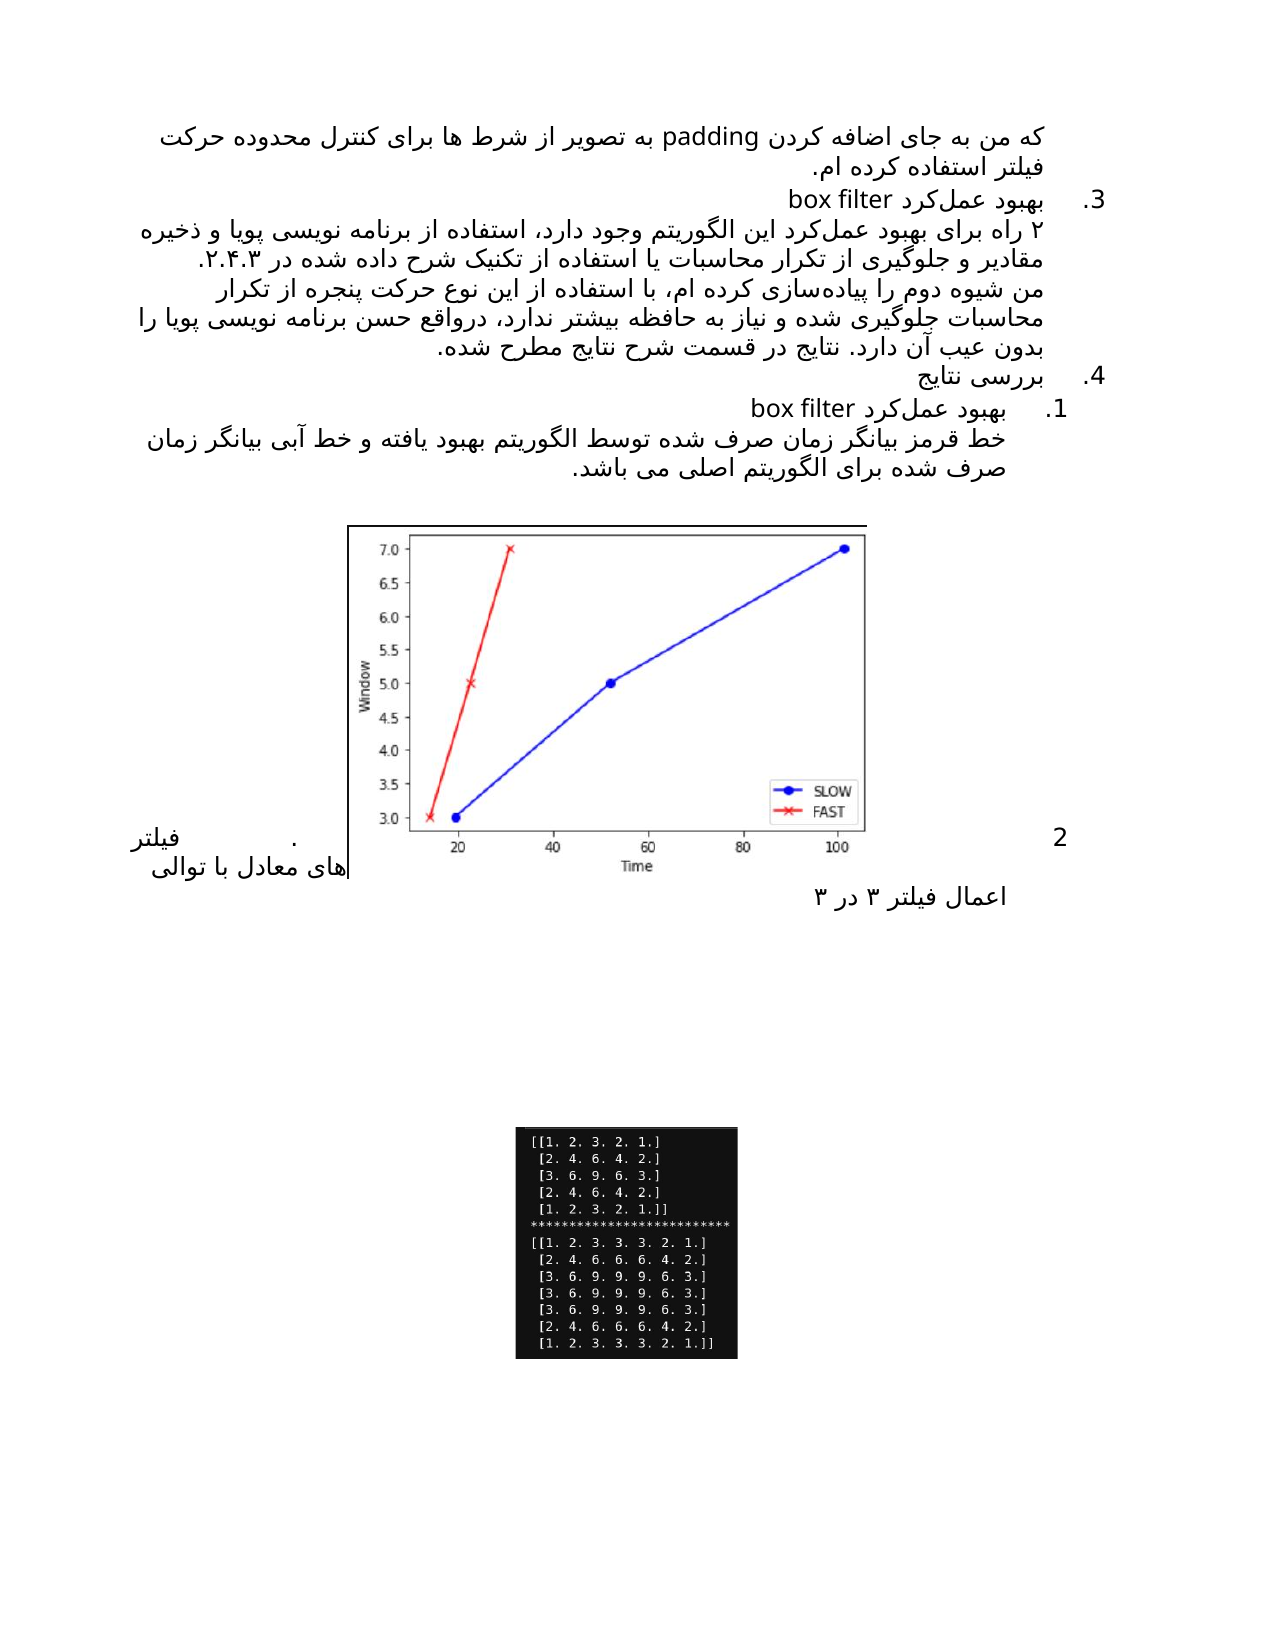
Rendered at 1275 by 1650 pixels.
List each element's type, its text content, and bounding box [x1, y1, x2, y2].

picture [408, 525, 740, 879]
list بهبود عمل‌کرد box filter [118, 390, 1044, 424]
list فیلتر های معادل با توالی اعمال فیلتر ۳ در ۳ [118, 823, 1044, 911]
list بهبود عمل‌کرد box filter [118, 181, 1082, 215]
list ۲ راه برای بهبود عمل‌کرد این الگوریتم وجود دارد، استفاده از برنامه نویسی پویا و ذخیره مقادیر و جلوگیری از تکرار محاسبات یا استفاده از تکنیک شرح داده شده در ۲.۴.۳. [118, 215, 1082, 274]
list من شیوه دوم را پیاده‌سازی کرده ام، با استفاده از این نوع حرکت پنجره از تکرار محاسبات جلوگیری شده و نیاز به حافظه بیشتر ندارد، در‌واقع حسن برنامه نویسی پویا را بدون عیب آن دارد. نتایج در قسمت شرح نتایج مطرح شده. [118, 274, 1082, 361]
list ابتدا باید فیلتر را ۱۸۰ درجه بچرخانیم و بعد از آن به تصویر اعمال کنیم، لازم به ذکر است که من به جای اضافه کردن padding به تصویر از شرط ها برای کنترل محدوده حرکت فیلتر استفاده کرده ام. [118, 118, 1082, 181]
list خط قرمز بیانگر زمان صرف شده توسط الگوریتم بهبود یافته و خط آبی بیانگر زمان صرف شده برای الگوریتم اصلی می باشد. [118, 424, 1044, 483]
picture [553, 1127, 668, 1359]
list بررسی نتایج [118, 361, 1082, 390]
